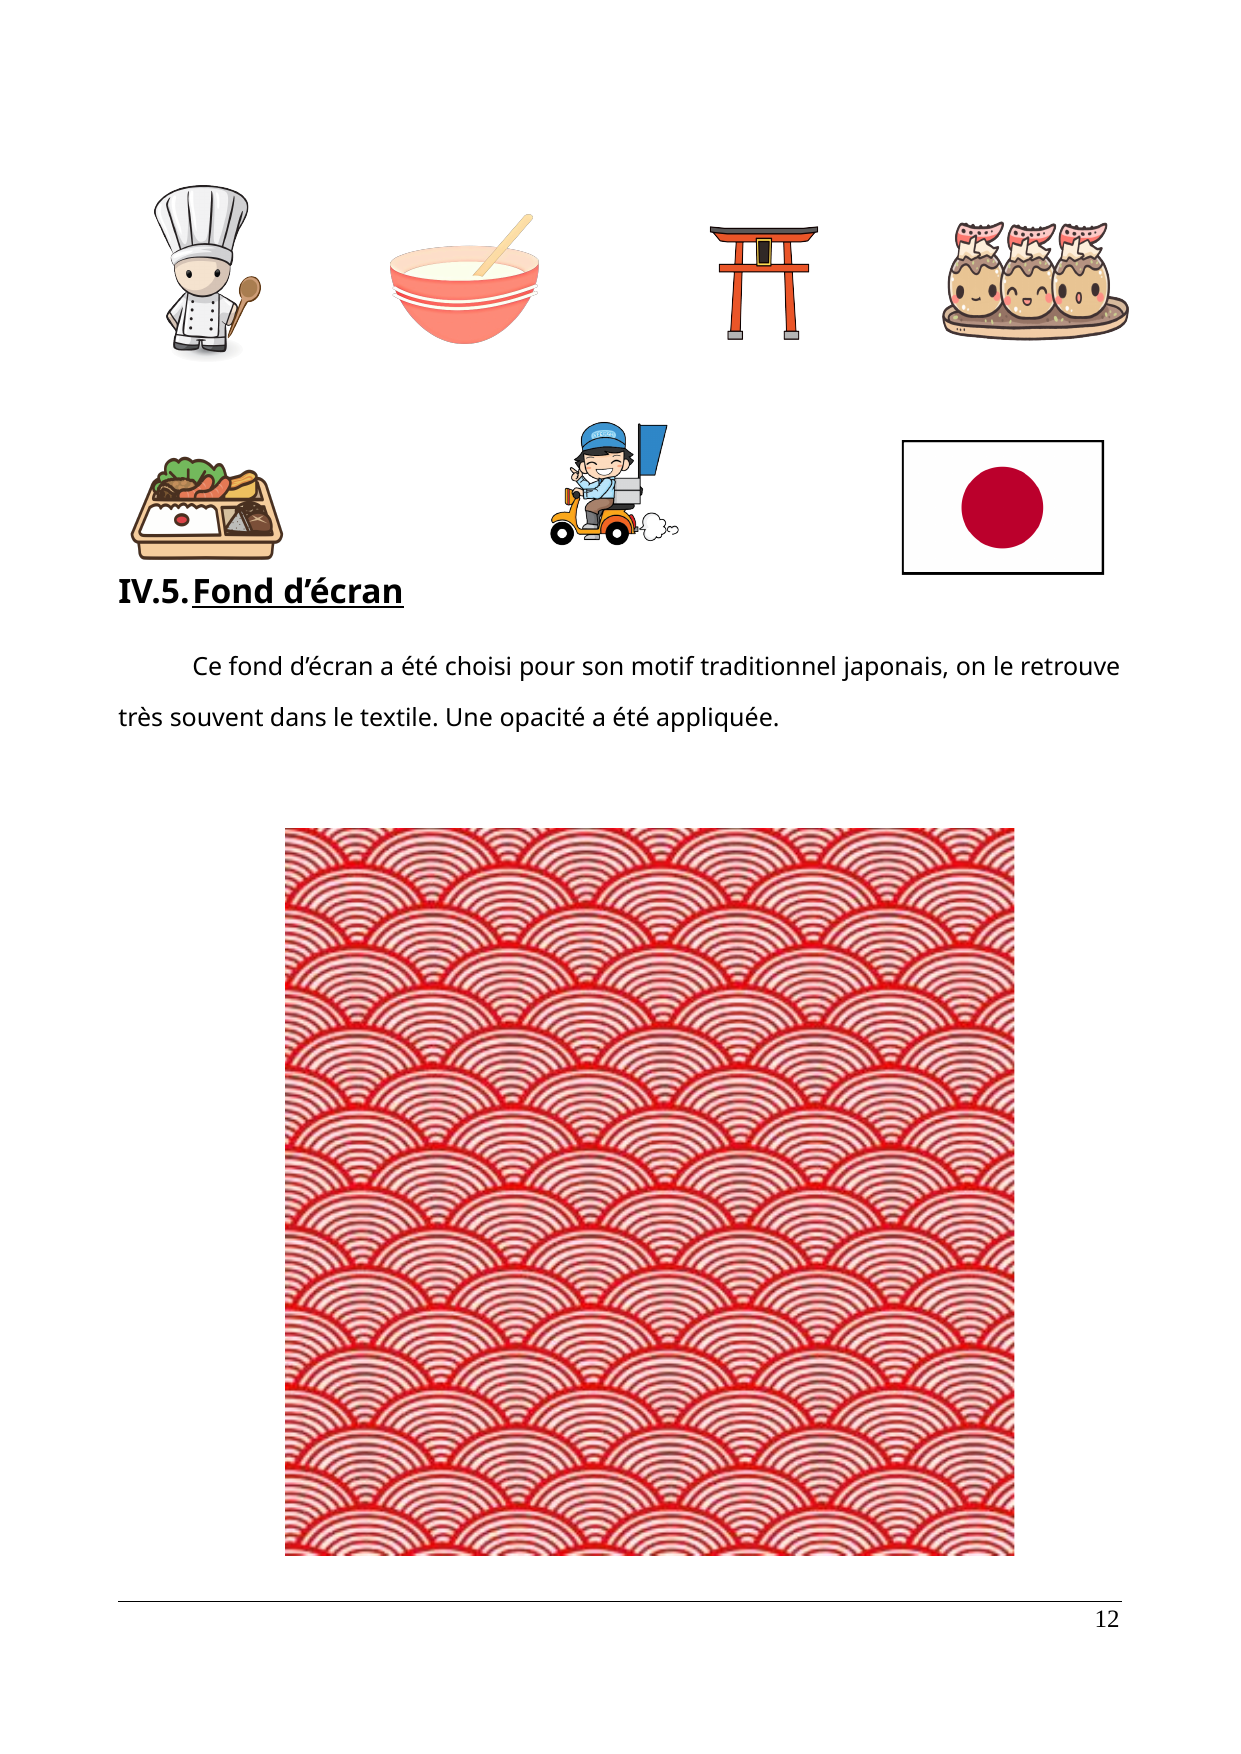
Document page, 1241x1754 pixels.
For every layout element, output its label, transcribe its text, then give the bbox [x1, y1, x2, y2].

picture [708, 218, 820, 348]
picture [901, 440, 1105, 575]
subtitle Fond d’écran [118, 567, 1122, 613]
picture [130, 450, 284, 561]
picture [510, 389, 717, 592]
picture [285, 828, 1015, 1556]
picture [154, 185, 261, 362]
picture [942, 221, 1129, 341]
picture [388, 213, 540, 345]
text Ce fond d’écran a été choisi pour son motif traditionnel japonais, on le retrouve très souvent dans le textile. Une opacité a été appliquée. [118, 648, 1122, 733]
